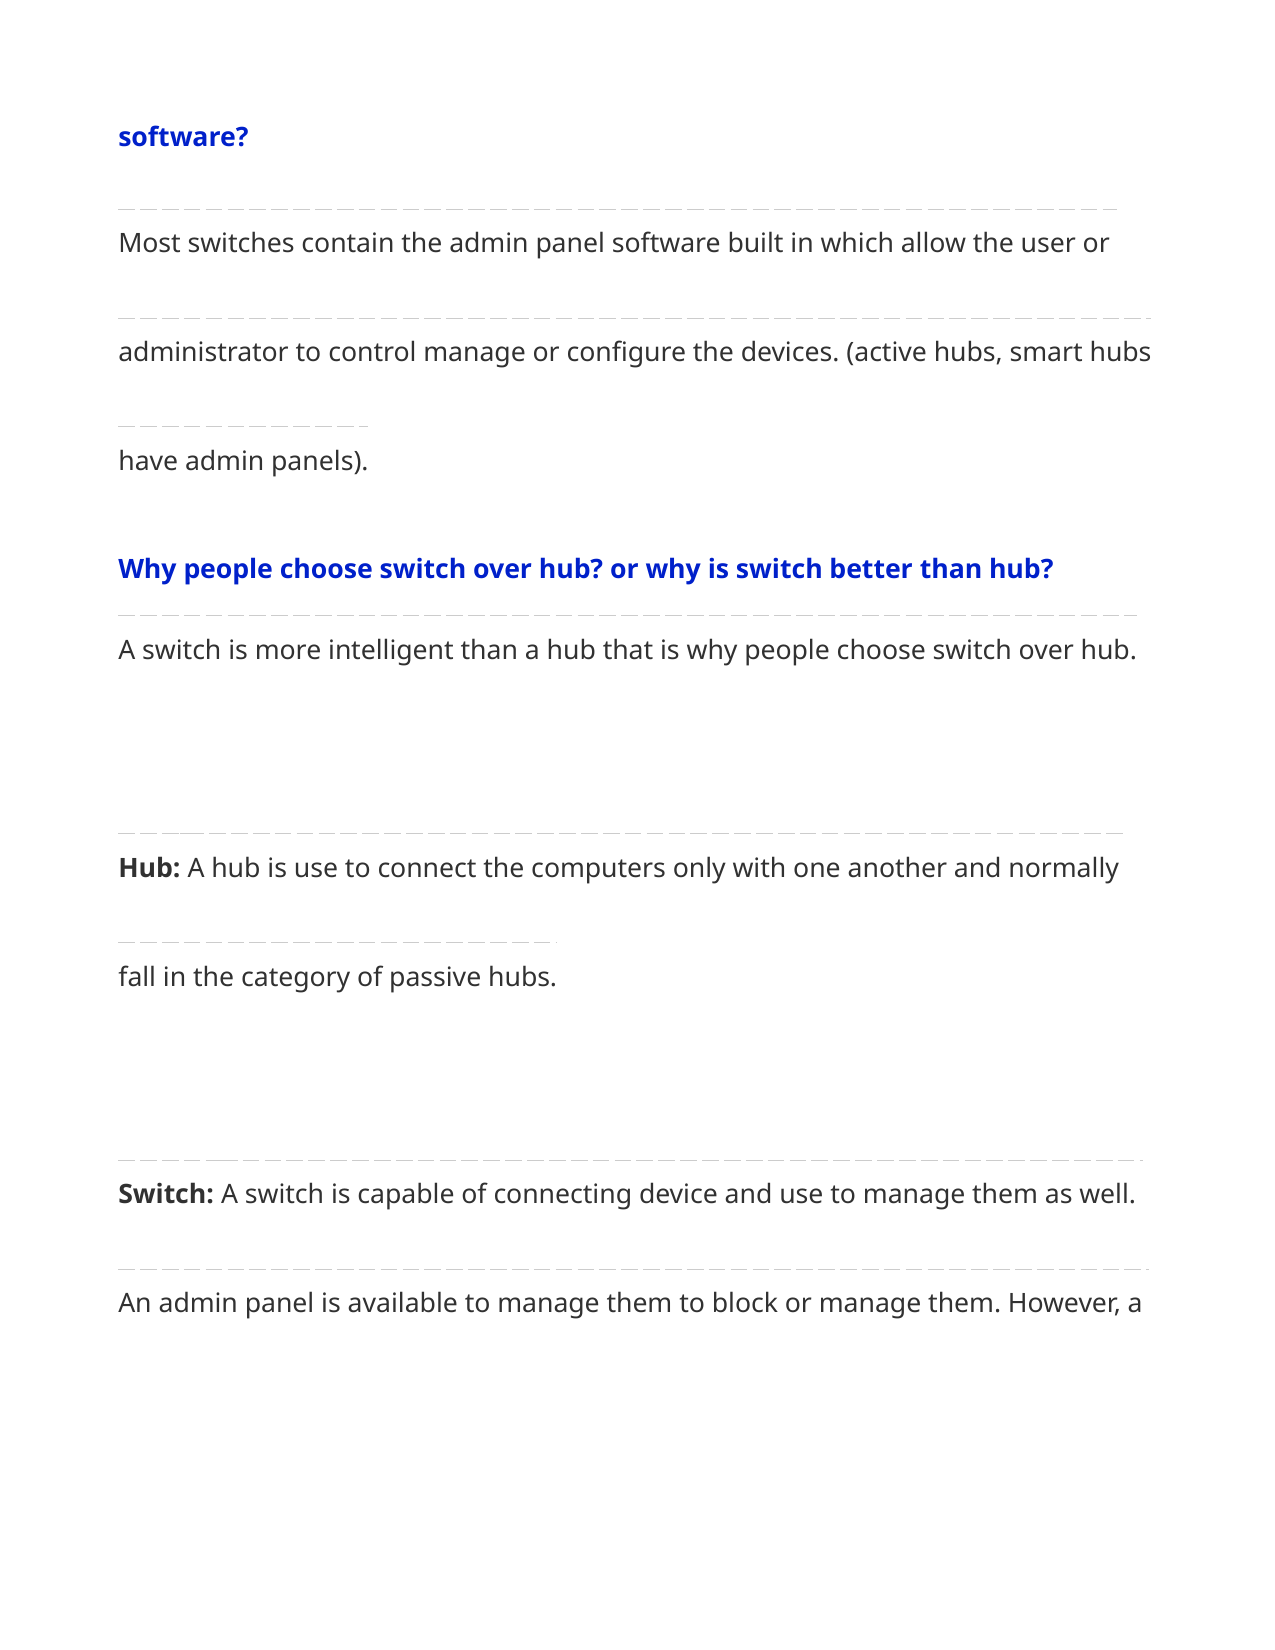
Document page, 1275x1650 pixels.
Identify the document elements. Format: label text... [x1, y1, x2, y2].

text A switch is more intelligent than a hub that is why people choose switch over hub. Hub: A hub is use to connect the computers only with one another and normally fall in the category of passive hubs. Switch: A switch is capable of connecting device and use to manage them as well. An admin panel is available to manage them to block or manage them. However, a [118, 615, 1157, 1320]
text software? [118, 118, 1157, 154]
text Most switches contain the admin panel software built in which allow the user or administrator to control manage or configure the devices. (active hubs, smart hubs have admin panels). [118, 208, 1157, 478]
text Why people choose switch over hub? or why is switch better than hub? [118, 550, 1157, 586]
